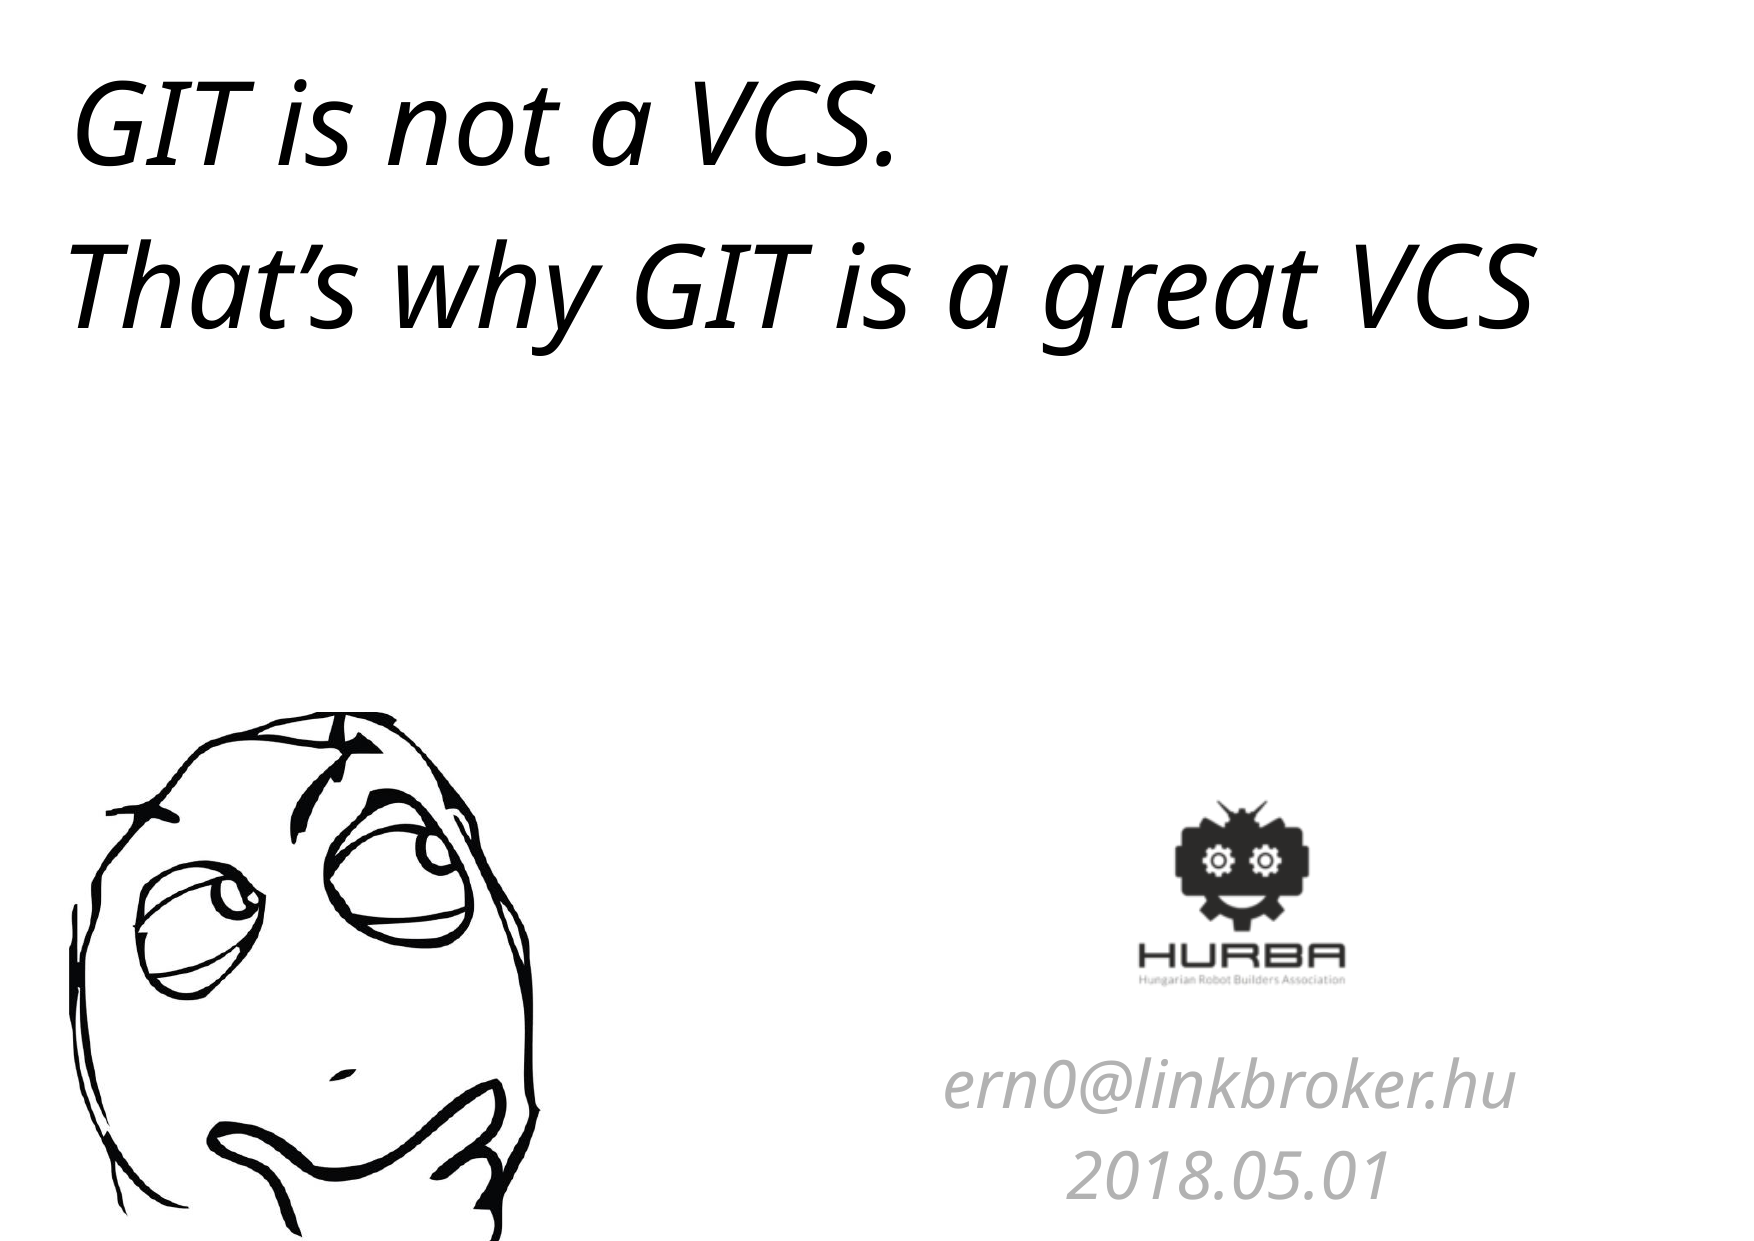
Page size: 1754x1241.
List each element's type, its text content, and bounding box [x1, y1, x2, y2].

text ern0@linkbroker.hu 2018.05.01 [714, 1038, 1754, 1219]
text That’s why GIT is a great VCS [0, 204, 1754, 363]
picture [1114, 762, 1371, 1020]
text GIT is not a VCS. [0, 23, 1754, 204]
picture [0, 712, 714, 1241]
